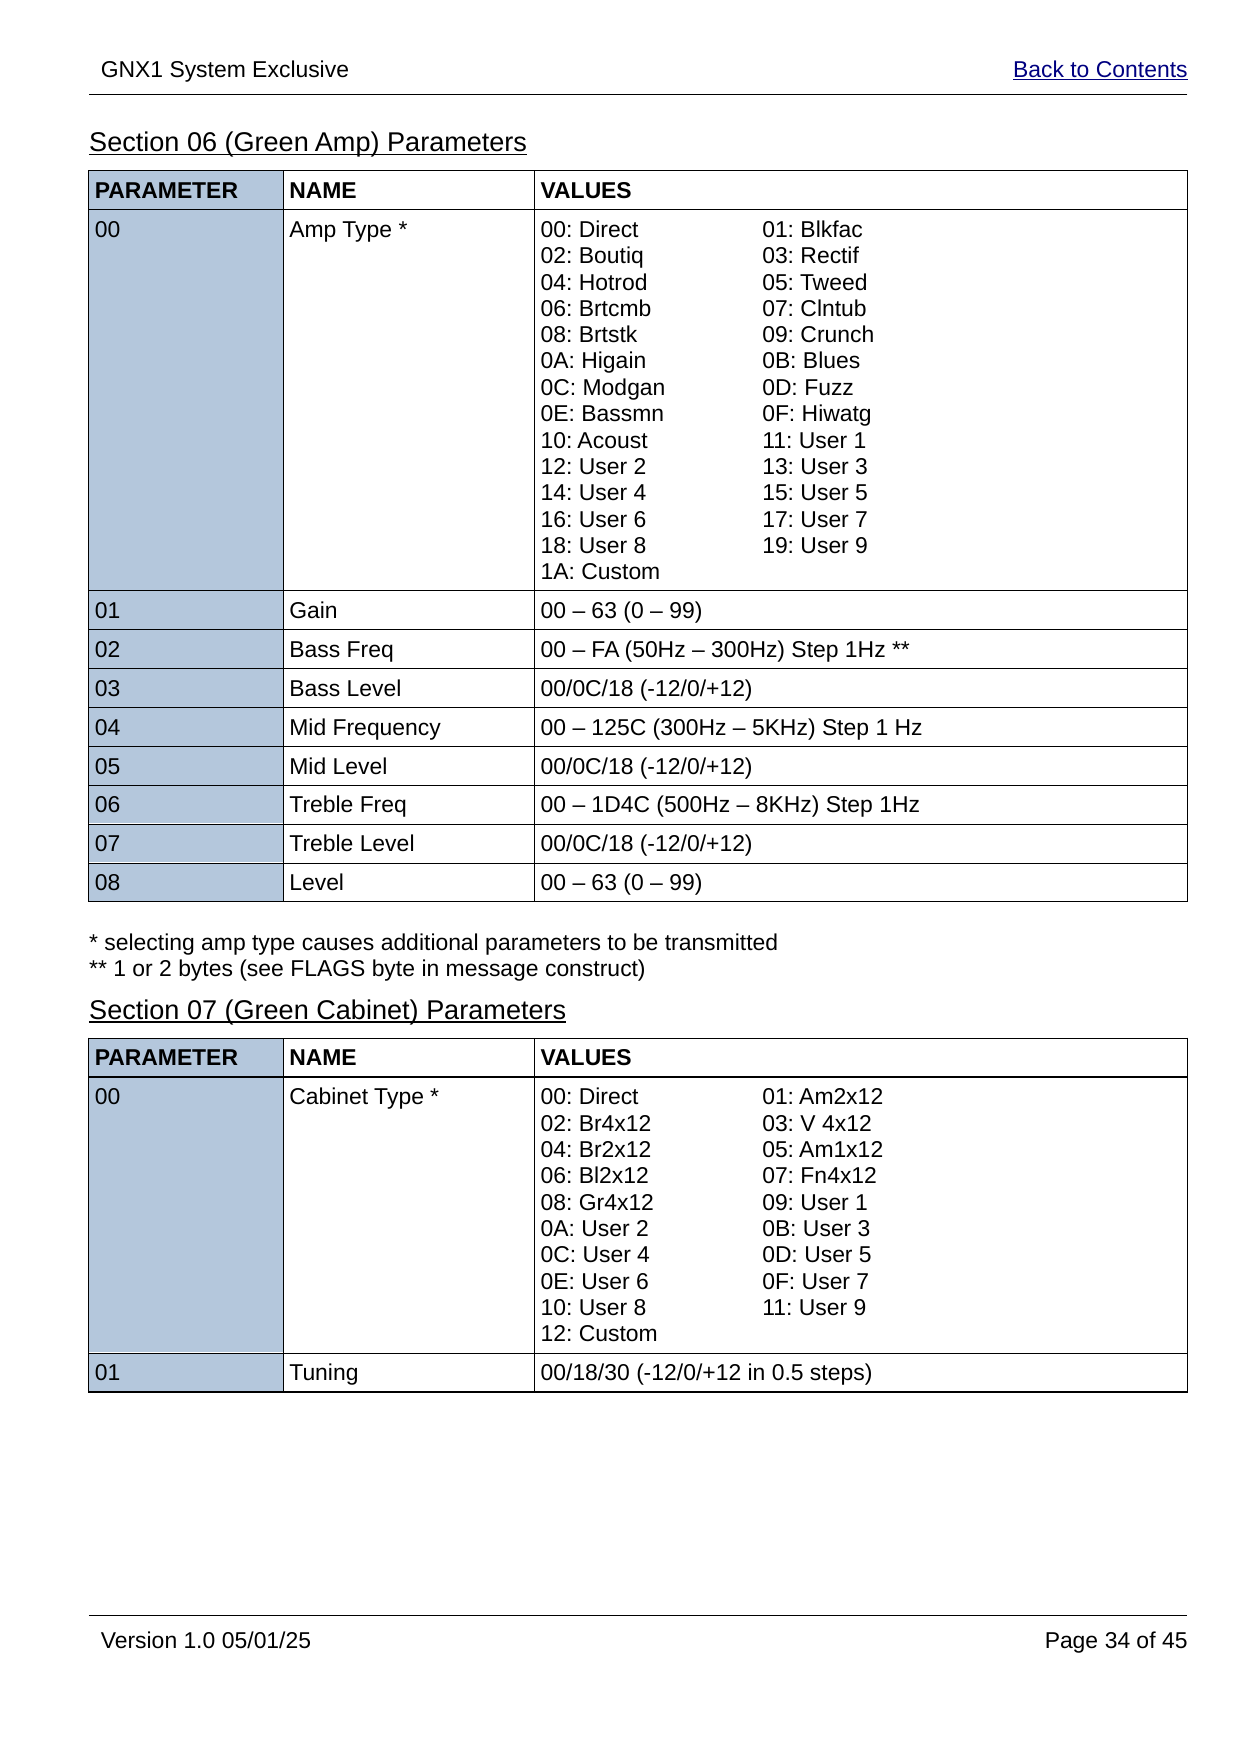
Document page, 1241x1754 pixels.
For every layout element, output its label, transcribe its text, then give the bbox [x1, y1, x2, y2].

table_cell 00/0C/18 (-12/0/+12) [535, 747, 1187, 785]
table_cell 04 [89, 708, 283, 746]
table_cell 00 [89, 1078, 283, 1352]
table_header VALUES [535, 1039, 1187, 1076]
subtitle Section 07 (Green Cabinet) Parameters [89, 994, 1187, 1025]
table_cell Treble Level [284, 825, 534, 862]
table_header NAME [284, 1039, 534, 1076]
table_cell 00 [89, 210, 283, 590]
table_header PARAMETER [89, 171, 283, 209]
table_cell 00 – 1D4C (500Hz – 8KHz) Step 1Hz [535, 786, 1187, 823]
table_cell 00 – 125C (300Hz – 5KHz) Step 1 Hz [535, 708, 1187, 746]
table_cell Bass Level [284, 669, 534, 707]
table_cell Level [284, 864, 534, 901]
table_cell Treble Freq [284, 786, 534, 823]
table_cell Bass Freq [284, 630, 534, 668]
table_cell 01 [89, 591, 283, 629]
table_cell 00/18/30 (-12/0/+12 in 0.5 steps) [535, 1354, 1187, 1391]
table_cell 01 [89, 1354, 283, 1391]
table_header NAME [284, 171, 534, 209]
table_cell Amp Type * [284, 210, 534, 590]
subtitle Section 06 (Green Amp) Parameters [89, 126, 1187, 158]
table_cell 00 – 63 (0 – 99) [535, 864, 1187, 901]
table_cell Cabinet Type * [284, 1078, 534, 1352]
table_header PARAMETER [89, 1039, 283, 1076]
table_cell 00/0C/18 (-12/0/+12) [535, 669, 1187, 707]
table_cell Mid Level [284, 747, 534, 785]
table_cell 03 [89, 669, 283, 707]
table_cell 07 [89, 825, 283, 862]
table_cell 05 [89, 747, 283, 785]
table_cell 00/0C/18 (-12/0/+12) [535, 825, 1187, 862]
table_cell Tuning [284, 1354, 534, 1391]
table_cell 00 – 63 (0 – 99) [535, 591, 1187, 629]
table_cell 08 [89, 864, 283, 901]
text * selecting amp type causes additional parameters to be transmitted [89, 929, 1187, 955]
table_cell 00: Direct 01: Blkfac 02: Boutiq 03: Rectif 04: Hotrod 05: Tweed 06: Brtcmb 07: Clntub 08: Brtstk 09: Crunch 0A: Higain 0B: Blues 0C: Modgan 0D: Fuzz 0E: Bassmn 0F: Hiwatg 10: Acoust 11: User 1 12: User 2 13: User 3 14: User 4 15: User 5 16: User 6 17: User 7 18: User 8 19: User 9 1A: Custom [535, 210, 1187, 590]
table_cell 00 – FA (50Hz – 300Hz) Step 1Hz ** [535, 630, 1187, 668]
table_cell 00: Direct 01: Am2x12 02: Br4x12 03: V 4x12 04: Br2x12 05: Am1x12 06: Bl2x12 07: Fn4x12 08: Gr4x12 09: User 1 0A: User 2 0B: User 3 0C: User 4 0D: User 5 0E: User 6 0F: User 7 10: User 8 11: User 9 12: Custom [535, 1078, 1187, 1352]
table_cell 06 [89, 786, 283, 823]
table_cell 02 [89, 630, 283, 668]
table_cell Gain [284, 591, 534, 629]
text ** 1 or 2 bytes (see FLAGS byte in message construct) [89, 955, 1187, 981]
table_header VALUES [535, 171, 1187, 209]
table_cell Mid Frequency [284, 708, 534, 746]
